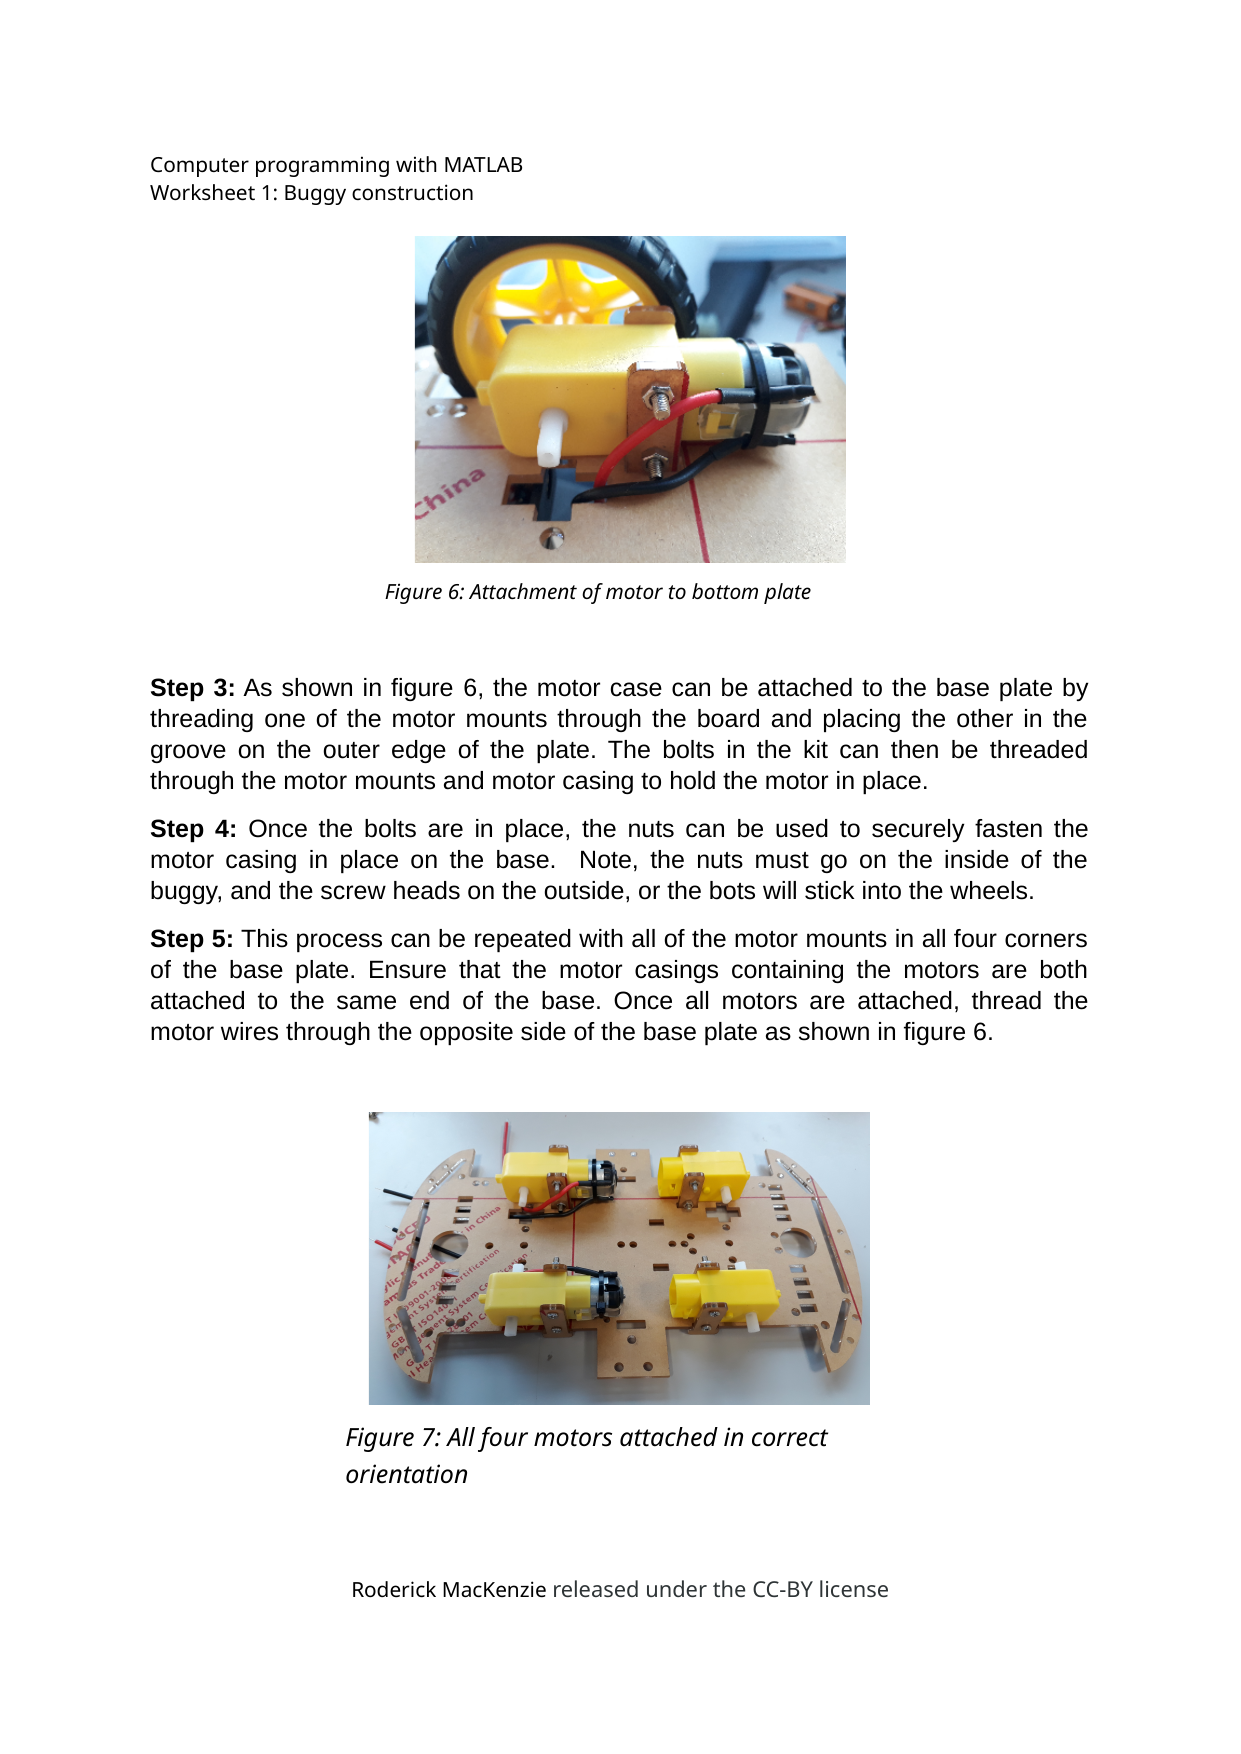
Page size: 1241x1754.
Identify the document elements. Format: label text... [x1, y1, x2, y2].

text Step 4: Once the bolts are in place, the nuts can be used to securely fasten the motor casing in place on the base. Note, the nuts must go on the inside of the buggy, and the screw heads on the outside, or the bots will stick into the wheels. [150, 814, 1090, 905]
picture [414, 236, 846, 563]
text Figure 6: Attachment of motor to bottom plate [384, 249, 862, 606]
picture [368, 1112, 870, 1405]
text Figure 7: All four motors attached in correct orientation [345, 1125, 894, 1491]
text Step 3: As shown in figure 6, the motor case can be attached to the base plate by threading one of the motor mounts through the board and placing the other in the groove on the outer edge of the plate. The bolts in the kit can then be threaded through the motor mounts and motor casing to hold the motor in place. [150, 673, 1090, 795]
text Step 5: This process can be repeated with all of the motor mounts in all four corners of the base plate. Ensure that the motor casings containing the motors are both attached to the same end of the base. Once all motors are attached, thread the motor wires through the opposite side of the base plate as shown in figure 6. [150, 924, 1090, 1046]
